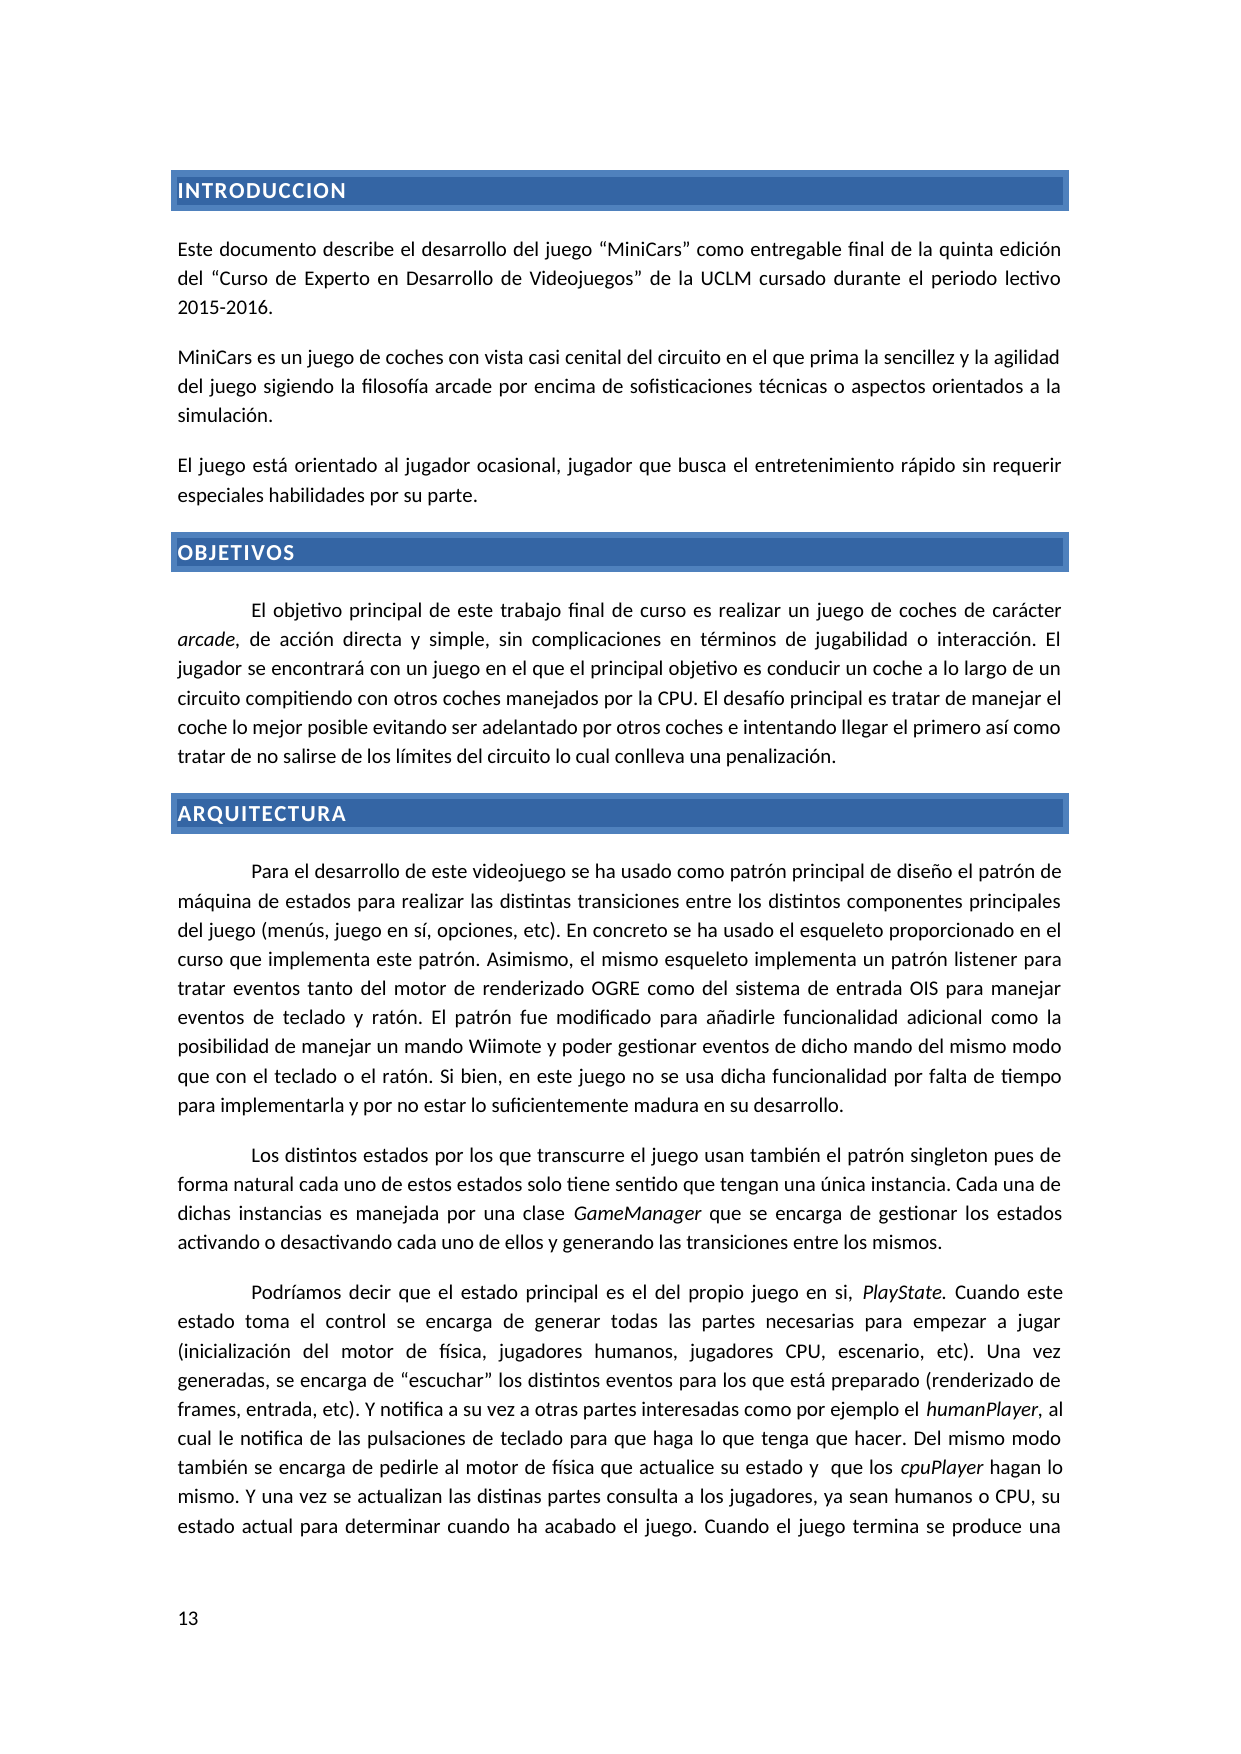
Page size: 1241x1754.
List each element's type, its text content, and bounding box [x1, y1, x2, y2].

text MiniCars es un juego de coches con vista casi cenital del circuito en el que prima la sencillez y la agilidad del juego sigiendo la filosofía arcade por encima de sofisticaciones técnicas o aspectos orientados a la simulación. [177, 344, 1063, 428]
text Podríamos decir que el estado principal es el del propio juego en si, PlayState. Cuando este estado toma el control se encarga de generar todas las partes necesarias para empezar a jugar (inicialización del motor de física, jugadores humanos, jugadores CPU, escenario, etc). Una vez generadas, se encarga de “escuchar” los distintos eventos para los que está preparado (renderizado de frames, entrada, etc). Y notifica a su vez a otras partes interesadas como por ejemplo el humanPlayer, al cual le notifica de las pulsaciones de teclado para que haga lo que tenga que hacer. Del mismo modo también se encarga de pedirle al motor de física que actualice su estado y que los cpuPlayer hagan lo mismo. Y una vez se actualizan las distinas partes consulta a los jugadores, ya sean humanos o CPU, su estado actual para determinar cuando ha acabado el juego. Cuando el juego termina se produce una [177, 1279, 1063, 1538]
subtitle Objetivos [177, 538, 1063, 566]
text Los distintos estados por los que transcurre el juego usan también el patrón singleton pues de forma natural cada uno de estos estados solo tiene sentido que tengan una única instancia. Cada una de dichas instancias es manejada por una clase GameManager que se encarga de gestionar los estados activando o desactivando cada uno de ellos y generando las transiciones entre los mismos. [177, 1142, 1063, 1255]
text El juego está orientado al jugador ocasional, jugador que busca el entretenimiento rápido sin requerir especiales habilidades por su parte. [177, 453, 1063, 507]
text Este documento describe el desarrollo del juego “MiniCars” como entregable final de la quinta edición del “Curso de Experto en Desarrollo de Videojuegos” de la UCLM cursado durante el periodo lectivo 2015-2016. [177, 236, 1063, 320]
text Para el desarrollo de este videojuego se ha usado como patrón principal de diseño el patrón de máquina de estados para realizar las distintas transiciones entre los distintos componentes principales del juego (menús, juego en sí, opciones, etc). En concreto se ha usado el esqueleto proporcionado en el curso que implementa este patrón. Asimismo, el mismo esqueleto implementa un patrón listener para tratar eventos tanto del motor de renderizado OGRE como del sistema de entrada OIS para manejar eventos de teclado y ratón. El patrón fue modificado para añadirle funcionalidad adicional como la posibilidad de manejar un mando Wiimote y poder gestionar eventos de dicho mando del mismo modo que con el teclado o el ratón. Si bien, en este juego no se usa dicha funcionalidad por falta de tiempo para implementarla y por no estar lo suficientemente madura en su desarrollo. [177, 859, 1063, 1117]
subtitle INTRODUCCION [177, 177, 1063, 205]
subtitle arquitectura [177, 799, 1063, 827]
text El objetivo principal de este trabajo final de curso es realizar un juego de coches de carácter arcade, de acción directa y simple, sin complicaciones en términos de jugabilidad o interacción. El jugador se encontrará con un juego en el que el principal objetivo es conducir un coche a lo largo de un circuito compitiendo con otros coches manejados por la CPU. El desafío principal es tratar de manejar el coche lo mejor posible evitando ser adelantado por otros coches e intentando llegar el primero así como tratar de no salirse de los límites del circuito lo cual conlleva una penalización. [177, 597, 1063, 768]
